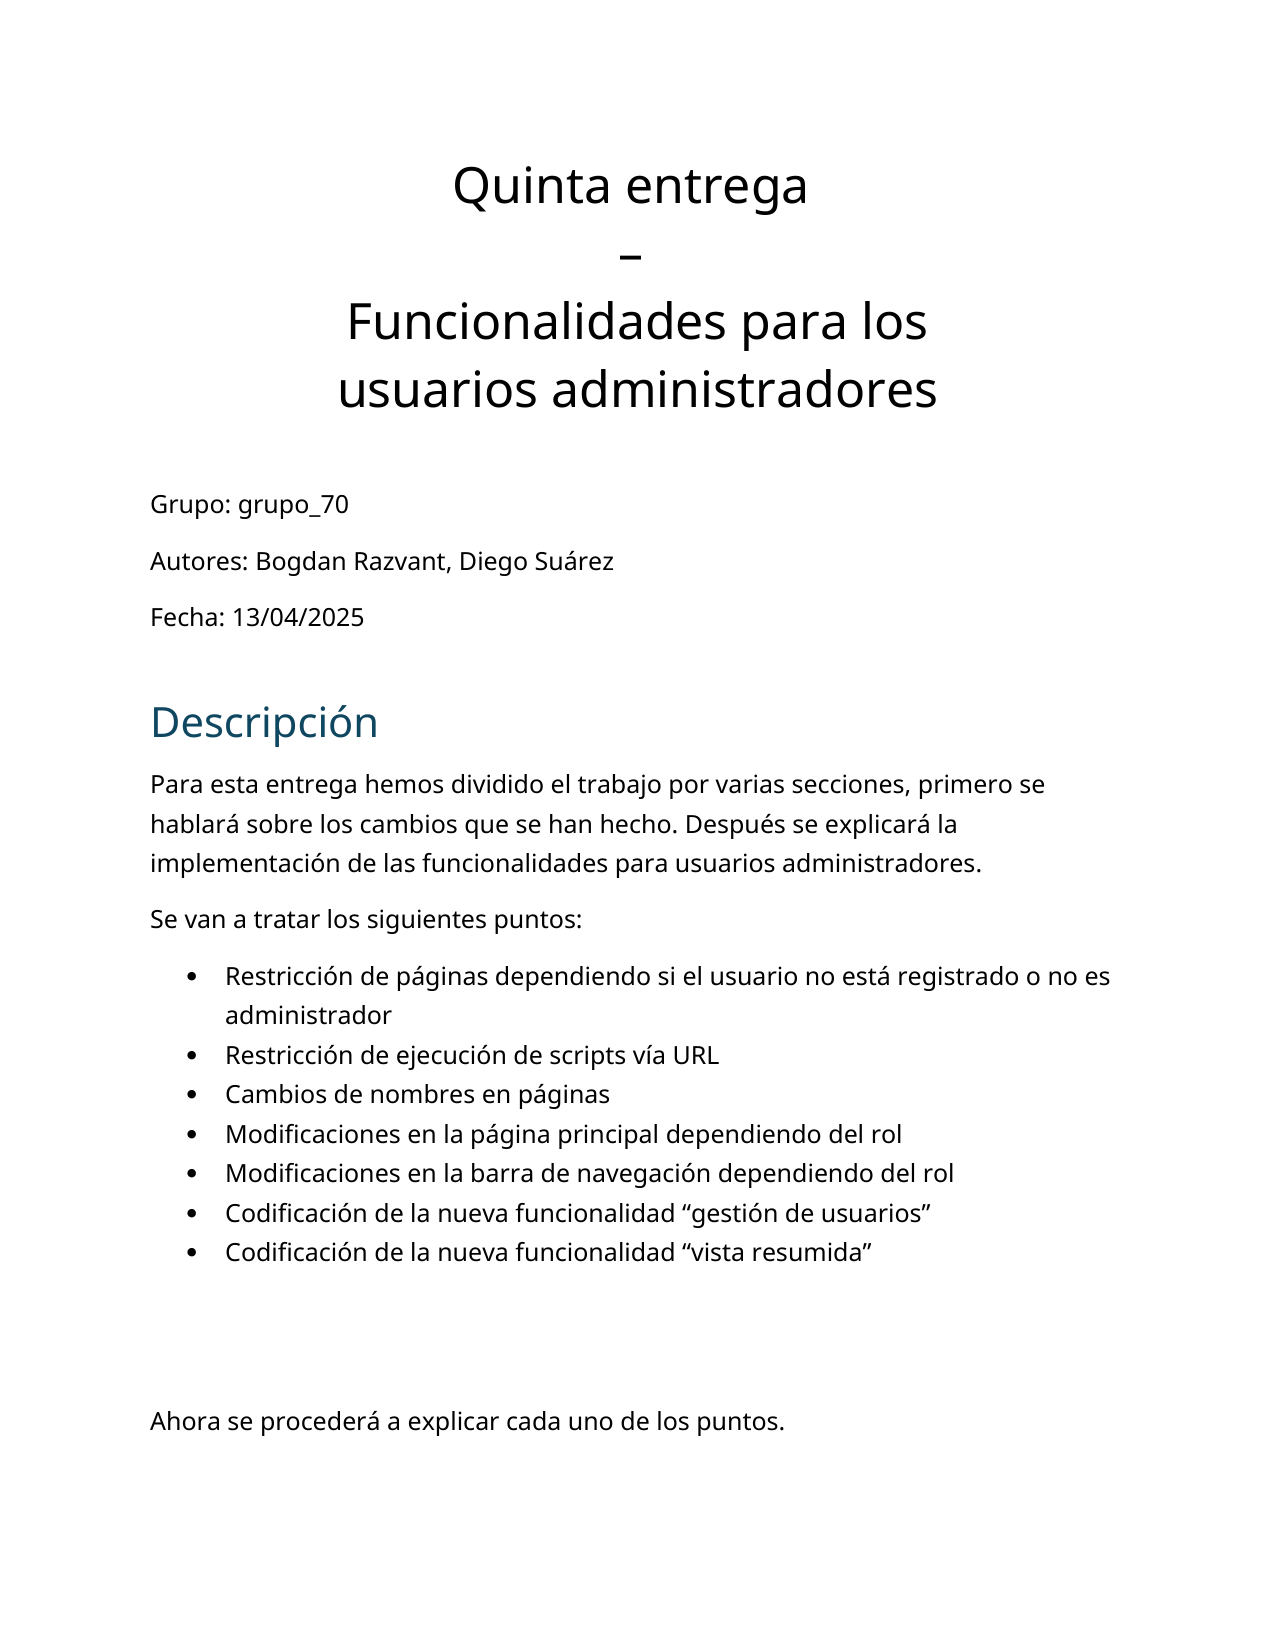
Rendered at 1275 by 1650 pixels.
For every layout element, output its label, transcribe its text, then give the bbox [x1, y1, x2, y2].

subtitle Descripción [150, 693, 1125, 750]
list Codificación de la nueva funcionalidad “vista resumida” [187, 1235, 1125, 1269]
list Modificaciones en la barra de navegación dependiendo del rol [187, 1156, 1125, 1190]
text Para esta entrega hemos dividido el trabajo por varias secciones, primero se hablará sobre los cambios que se han hecho. Después se explicará la implementación de las funcionalidades para usuarios administradores. [150, 767, 1125, 880]
list Restricción de ejecución de scripts vía URL [187, 1037, 1125, 1071]
list Cambios de nombres en páginas [187, 1077, 1125, 1111]
text Ahora se procederá a explicar cada uno de los puntos. [150, 1403, 1125, 1437]
text – [150, 218, 1125, 286]
text Fecha: 13/04/2025 [150, 599, 1125, 633]
list Restricción de páginas dependiendo si el usuario no está registrado o no es administrador [187, 958, 1125, 1032]
text Autores: Bogdan Razvant, Diego Suárez [150, 543, 1125, 577]
text Funcionalidades para los [150, 286, 1125, 354]
list Codificación de la nueva funcionalidad “gestión de usuarios” [187, 1195, 1125, 1229]
text Se van a tratar los siguientes puntos: [150, 902, 1125, 936]
text Grupo: grupo_70 [150, 487, 1125, 521]
list Modificaciones en la página principal dependiendo del rol [187, 1116, 1125, 1150]
text usuarios administradores [150, 354, 1125, 422]
text Quinta entrega [150, 150, 1125, 218]
